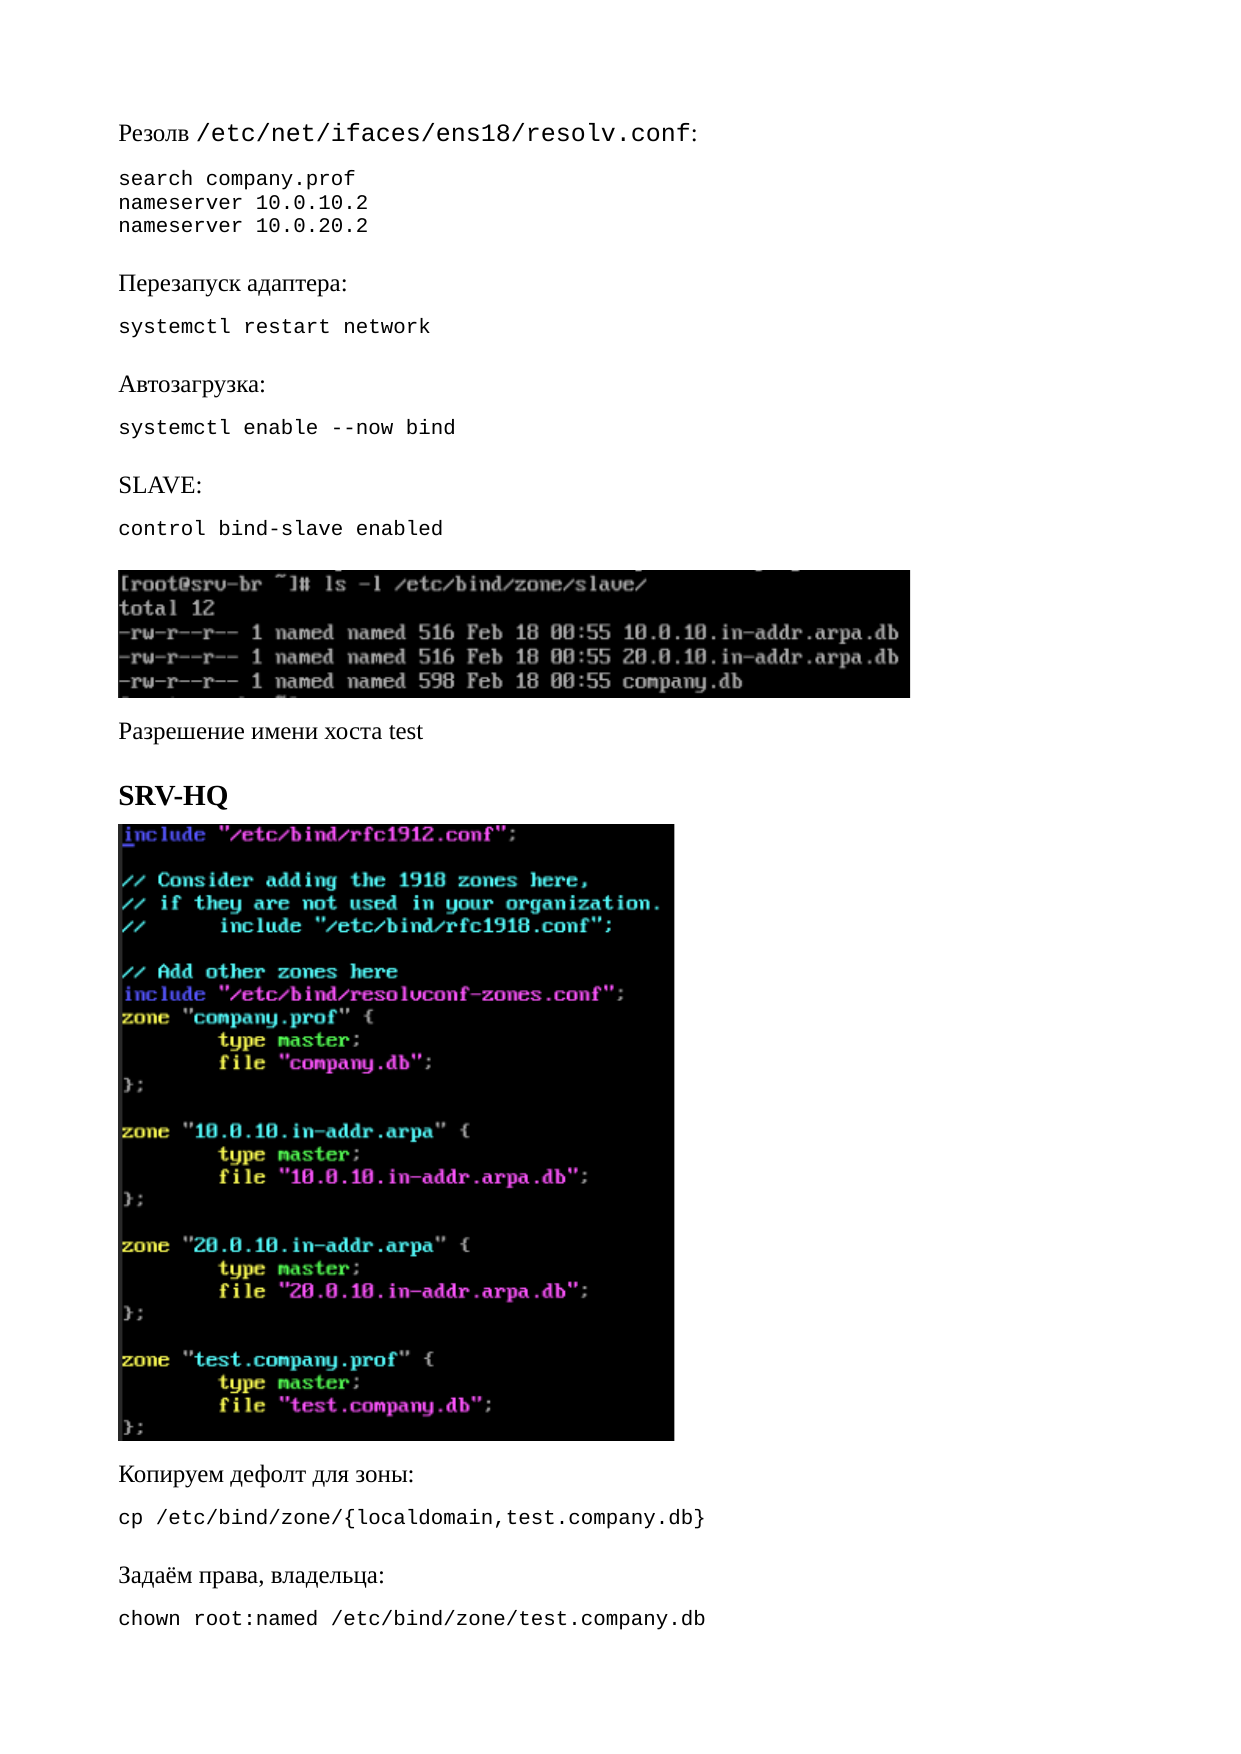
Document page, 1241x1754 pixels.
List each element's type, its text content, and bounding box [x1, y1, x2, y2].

text control bind-slave enabled [118, 518, 1122, 541]
text Задаём права, владельца: [118, 1560, 1122, 1589]
subtitle SRV-HQ [118, 778, 1122, 812]
text Перезапуск адаптера: [118, 268, 1122, 297]
text search company.prof [118, 168, 1122, 192]
text SLAVE: [118, 470, 1122, 499]
text systemctl restart network [118, 316, 1122, 340]
text systemctl enable --now bind [118, 417, 1122, 441]
text Копируем дефолт для зоны: [118, 1459, 1122, 1488]
picture [118, 824, 675, 1441]
text nameserver 10.0.20.2 [118, 215, 1122, 239]
text cp /etc/bind/zone/{localdomain,test.company.db} [118, 1507, 1122, 1531]
picture [118, 570, 911, 698]
text Разрешение имени хоста test [118, 716, 1122, 745]
text Резолв /etc/net/ifaces/ens18/resolv.conf: [118, 118, 1122, 149]
text chown root:named /etc/bind/zone/test.company.db [118, 1608, 1122, 1631]
text nameserver 10.0.10.2 [118, 192, 1122, 215]
text Автозагрузка: [118, 369, 1122, 398]
